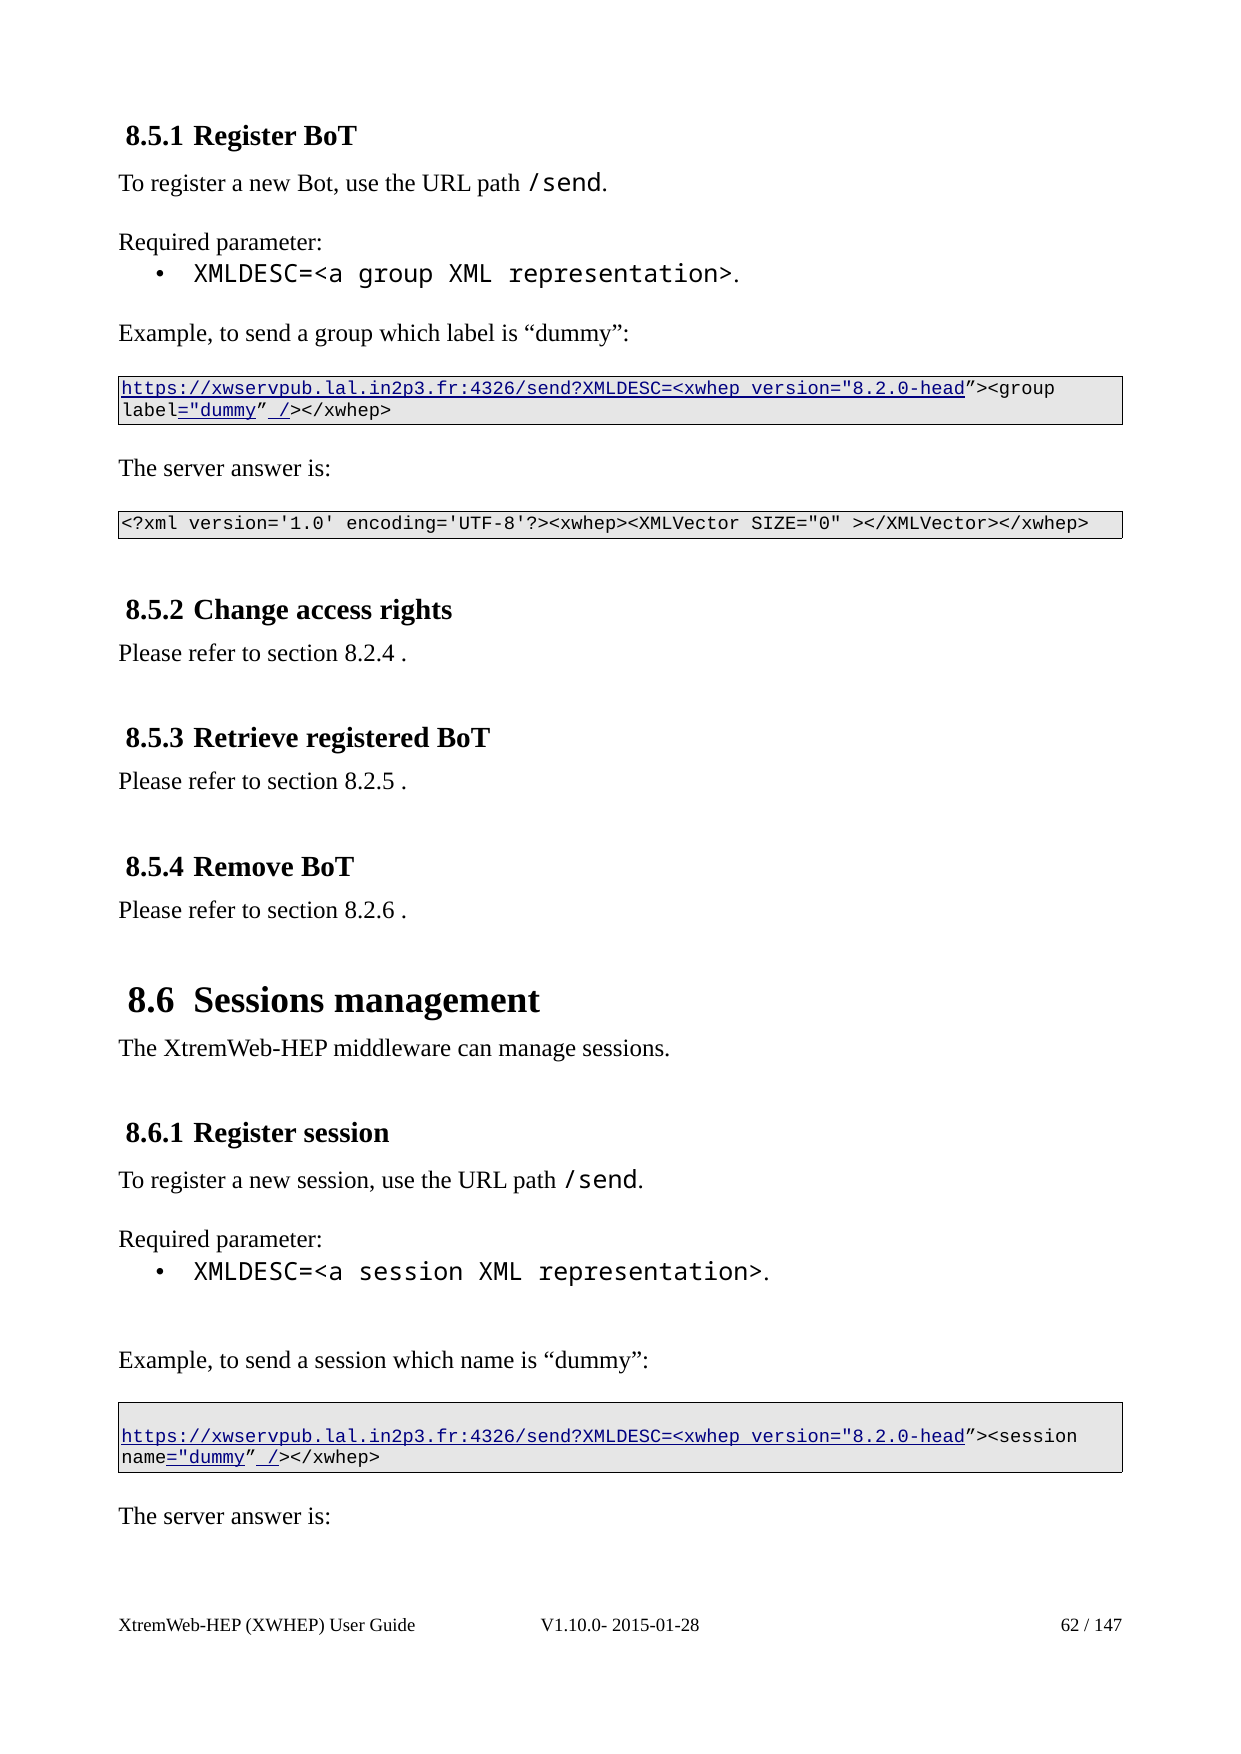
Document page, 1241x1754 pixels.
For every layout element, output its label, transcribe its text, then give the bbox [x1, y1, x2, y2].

text Required parameter: [118, 1224, 1122, 1253]
subtitle Register BoT [118, 118, 1122, 152]
subtitle Sessions management [118, 977, 1122, 1021]
text Please refer to section8.2.5. [118, 766, 1122, 795]
text https://xwservpub.lal.in2p3.fr:4326/send?XMLDESC=<xwhep version="8.2.0-head”><session name="dummy” /></xwhep> [119, 1423, 1122, 1472]
subtitle Change access rights [118, 592, 1122, 625]
text The server answer is: [118, 1501, 1122, 1529]
text Please refer to section8.2.4. [118, 638, 1122, 667]
text To register a new Bot, use the URL path /send. [118, 164, 1122, 198]
subtitle Register session [118, 1116, 1122, 1149]
list XMLDESC=<a group XML representation>. [156, 256, 1122, 290]
text Example, to send a group which label is “dummy”: [118, 318, 1122, 347]
text https://xwservpub.lal.in2p3.fr:4326/send?XMLDESC=<xwhep version="8.2.0-head”><group label="dummy” /></xwhep> [119, 377, 1122, 424]
text Required parameter: [118, 227, 1122, 256]
text The server answer is: [118, 453, 1122, 482]
text Please refer to section8.2.6. [118, 895, 1122, 924]
subtitle Retrieve registered BoT [118, 720, 1122, 754]
subtitle Remove BoT [118, 849, 1122, 882]
text <?xml version='1.0' encoding='UTF-8'?><xwhep><XMLVector SIZE="0" ></XMLVector></xwhep> [119, 512, 1122, 538]
text To register a new session, use the URL path /send. [118, 1162, 1122, 1196]
text The XtremWeb-HEP middleware can manage sessions. [118, 1033, 1122, 1062]
list XMLDESC=<a session XML representation>. [156, 1253, 1122, 1287]
text Example, to send a session which name is “dummy”: [118, 1345, 1122, 1373]
